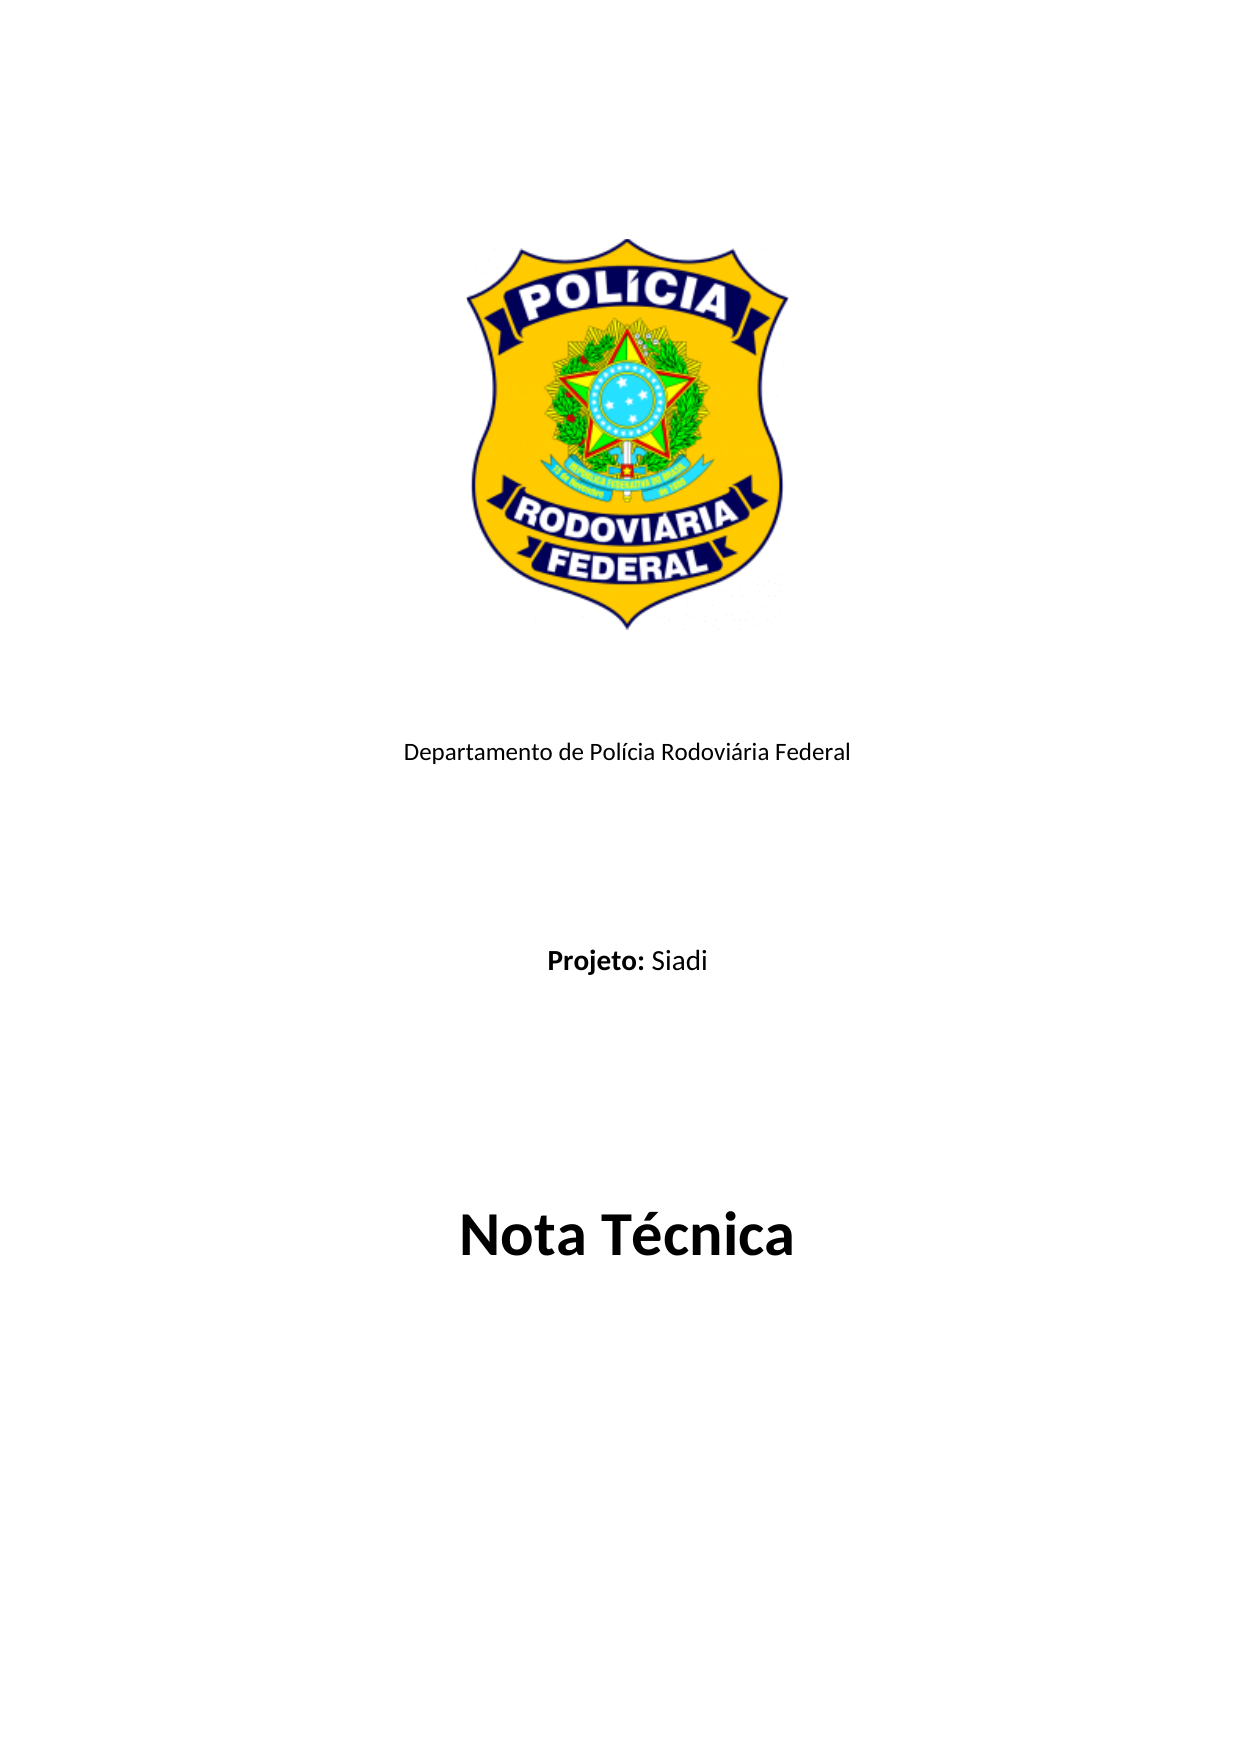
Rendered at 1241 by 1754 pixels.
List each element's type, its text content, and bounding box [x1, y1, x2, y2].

text Projeto: Siadi [192, 942, 1063, 978]
text Nota Técnica [192, 1194, 1063, 1271]
text Departamento de Polícia Rodoviária Federal [192, 736, 1063, 767]
picture [466, 239, 789, 630]
